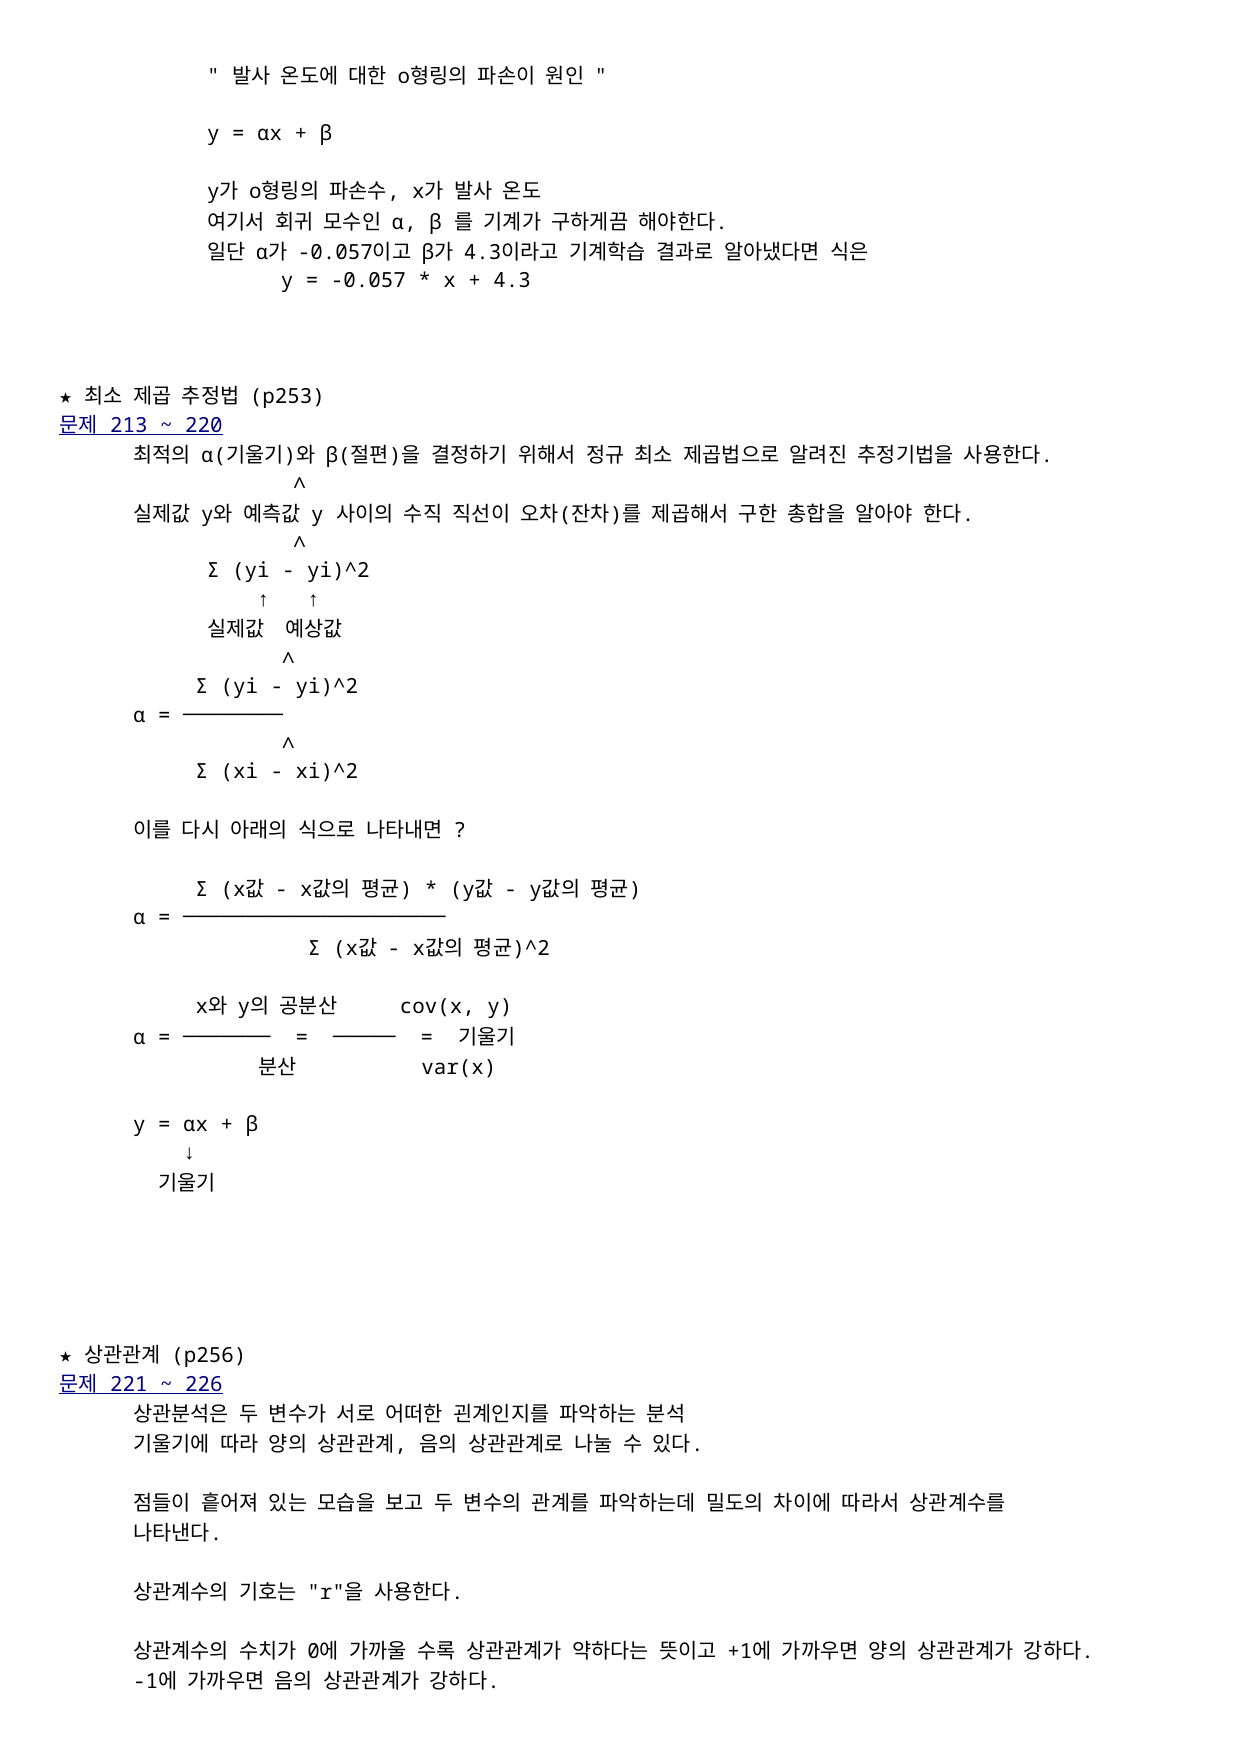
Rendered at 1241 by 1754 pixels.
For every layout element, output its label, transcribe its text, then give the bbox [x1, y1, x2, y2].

text 실제값 y와 예측값 y 사이의 수직 직선이 오차(잔차)를 제곱해서 구한 총합을 알아야 한다. [59, 497, 1181, 527]
text ↑ ↑ [59, 584, 1181, 612]
text α = ───────────────────── [59, 902, 1181, 931]
text 상관계수의 수치가 0에 가까울 수록 상관관계가 약하다는 뜻이고 +1에 가까우면 양의 상관관계가 강하다. [59, 1634, 1181, 1664]
text ∧ [59, 728, 1181, 757]
text 문제 221 ~ 226 [59, 1369, 1181, 1397]
text 나타낸다. [59, 1517, 1181, 1547]
text " 발사 온도에 대한 o형링의 파손이 원인 " [59, 59, 1181, 89]
text 일단 α가 -0.057이고 β가 4.3이라고 기계학습 결과로 알아냈다면 식은 [59, 235, 1181, 266]
text Σ (yi - yi)^2 [59, 556, 1181, 584]
text ∧ [59, 643, 1181, 671]
text Σ (x값 - x값의 평균) * (y값 - y값의 평균) [59, 872, 1181, 902]
text -1에 가까우면 음의 상관관계가 강하다. [59, 1664, 1181, 1695]
text y = αx + β [59, 118, 1181, 146]
text Σ (x값 - x값의 평균)^2 [59, 931, 1181, 961]
text 실제값 예상값 [59, 612, 1181, 643]
text ★ 상관관계 (p256) [59, 1338, 1181, 1369]
text ∧ [59, 468, 1181, 497]
text 여기서 회귀 모수인 α, β 를 기계가 구하게끔 해야한다. [59, 205, 1181, 235]
text 기울기 [59, 1166, 1181, 1196]
text 점들이 흩어져 있는 모습을 보고 두 변수의 관계를 파악하는데 밀도의 차이에 따라서 상관계수를 [59, 1486, 1181, 1517]
text 문제 213 ~ 220 [59, 410, 1181, 438]
text y = αx + β [59, 1109, 1181, 1137]
text y = -0.057 * x + 4.3 [59, 266, 1181, 294]
text α = ─────── = ───── = 기울기 [59, 1020, 1181, 1050]
text 상관계수의 기호는 "r"을 사용한다. [59, 1575, 1181, 1606]
text x와 y의 공분산 cov(x, y) [59, 990, 1181, 1020]
text ↓ [59, 1137, 1181, 1166]
text ★ 최소 제곱 추정법 (p253) [59, 379, 1181, 410]
text 상관분석은 두 변수가 서로 어떠한 괸계인지를 파악하는 분석 [59, 1397, 1181, 1427]
text 기울기에 따라 양의 상관관계, 음의 상관관계로 나눌 수 있다. [59, 1427, 1181, 1458]
text 최적의 α(기울기)와 β(절편)을 결정하기 위해서 정규 최소 제곱법으로 알려진 추정기법을 사용한다. [59, 438, 1181, 468]
text Σ (xi - xi)^2 [59, 757, 1181, 785]
text 이를 다시 아래의 식으로 나타내면 ? [59, 813, 1181, 844]
text Σ (yi - yi)^2 [59, 671, 1181, 700]
text α = ──────── [59, 700, 1181, 728]
text y가 o형링의 파손수, x가 발사 온도 [59, 175, 1181, 205]
text 분산 var(x) [59, 1050, 1181, 1081]
text ∧ [59, 527, 1181, 556]
